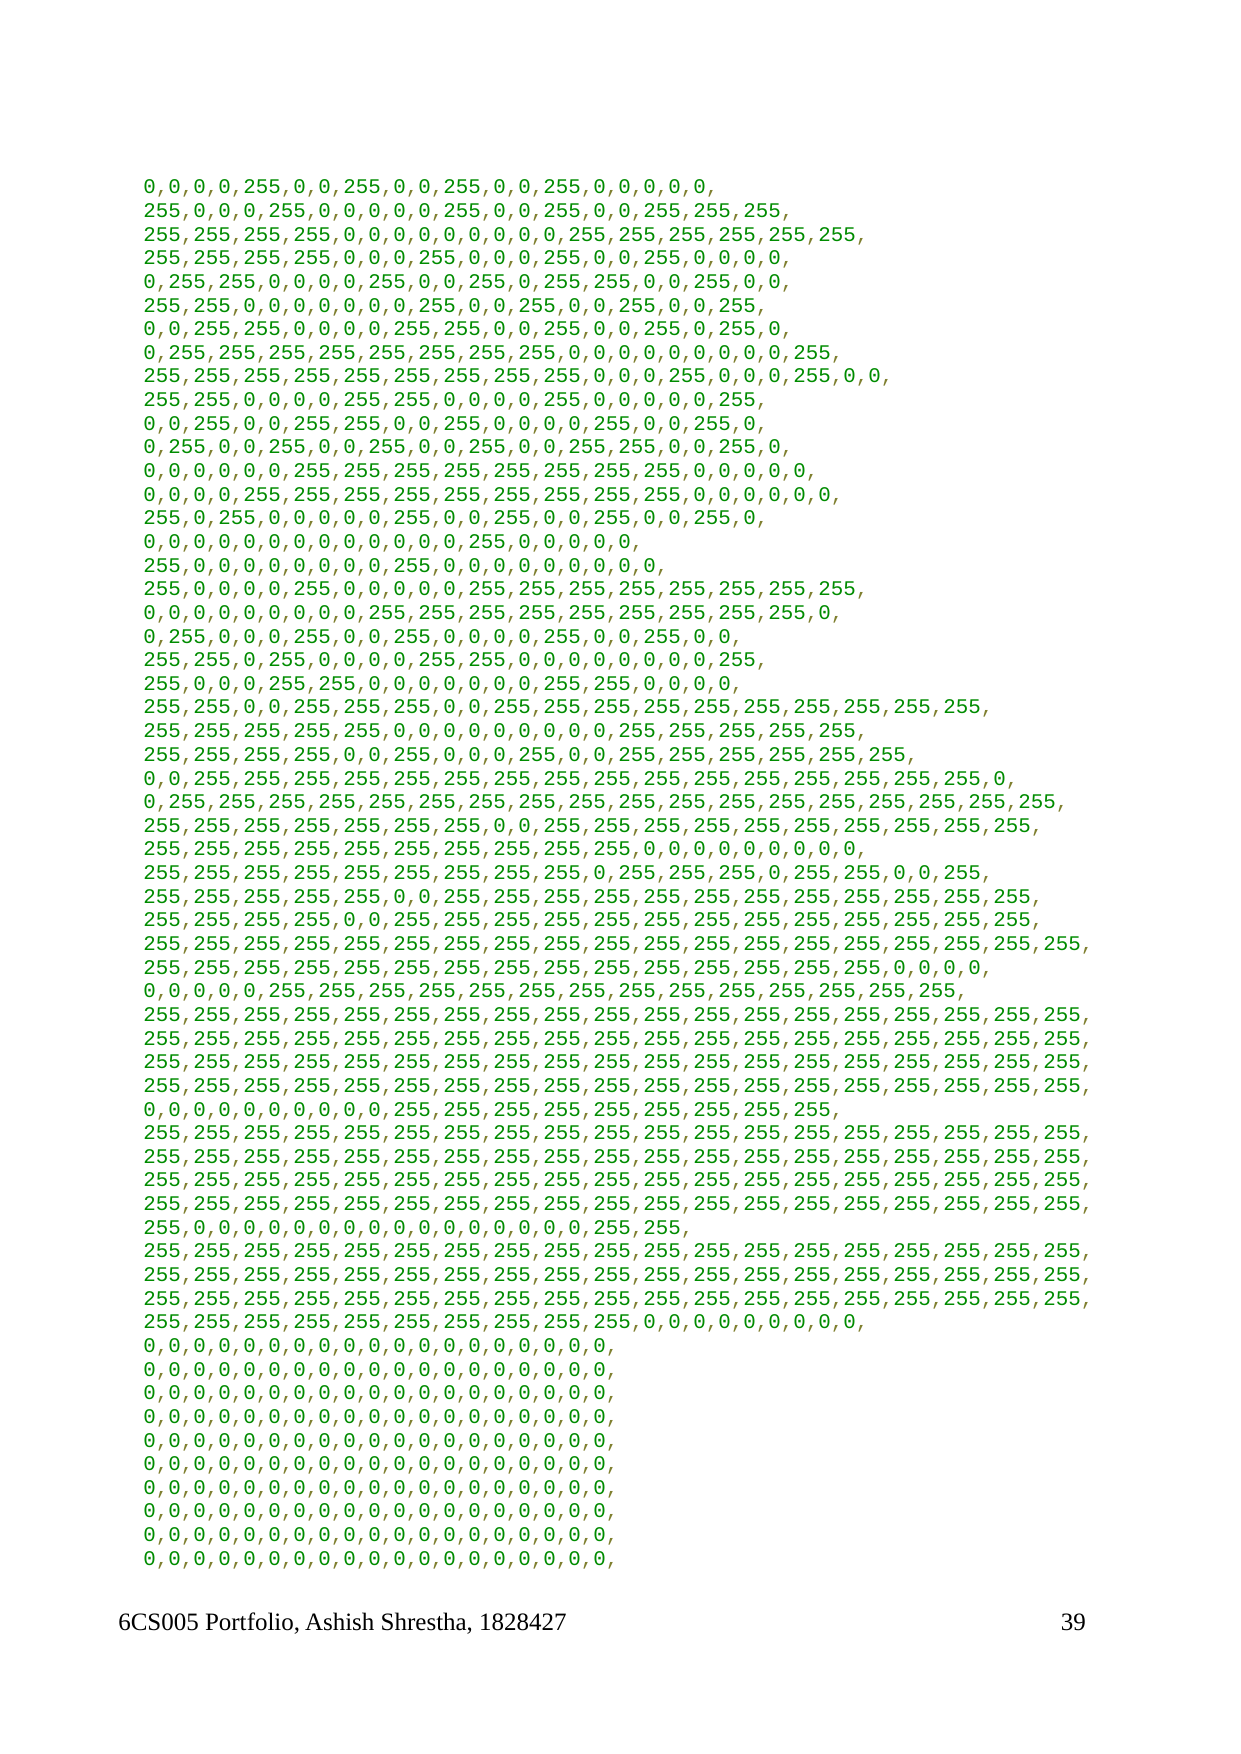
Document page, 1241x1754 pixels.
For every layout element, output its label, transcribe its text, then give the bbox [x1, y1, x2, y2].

text 0,0,255,0,0,255,255,0,0,255,0,0,0,0,255,0,0,255,0, [118, 413, 1122, 436]
text 255,255,255,255,255,255,255,255,255,255,255,255,255,255,255,255,255,255,255, [118, 1240, 1122, 1264]
text 255,255,0,255,0,0,0,0,255,255,0,0,0,0,0,0,0,0,255, [118, 649, 1122, 673]
text 255,255,0,0,255,255,255,0,0,255,255,255,255,255,255,255,255,255,255, [118, 697, 1122, 720]
text 0,0,0,0,0,0,0,0,0,0,0,0,0,0,0,0,0,0,0, [118, 1477, 1122, 1501]
text 255,255,255,255,255,255,255,255,255,255,255,255,255,255,255,255,255,255,255, [118, 1004, 1122, 1028]
text 0,0,0,0,255,255,255,255,255,255,255,255,255,0,0,0,0,0,0, [118, 484, 1122, 507]
text 0,0,0,0,0,0,0,0,0,0,0,0,0,0,0,0,0,0,0, [118, 1335, 1122, 1359]
text 255,255,255,255,255,255,255,255,255,255,255,255,255,255,255,255,255,255,255, [118, 1193, 1122, 1217]
text 0,0,0,0,0,0,255,255,255,255,255,255,255,255,0,0,0,0,0, [118, 460, 1122, 484]
text 255,0,0,0,255,0,0,0,0,0,255,0,0,255,0,0,255,255,255, [118, 200, 1122, 224]
text 0,255,255,0,0,0,0,255,0,0,255,0,255,255,0,0,255,0,0, [118, 271, 1122, 294]
text 255,255,0,0,0,0,0,0,0,255,0,0,255,0,0,255,0,0,255, [118, 294, 1122, 318]
text 0,0,0,0,0,0,0,0,0,0,0,0,0,0,0,0,0,0,0, [118, 1524, 1122, 1548]
text 0,255,255,255,255,255,255,255,255,0,0,0,0,0,0,0,0,0,255, [118, 342, 1122, 366]
text 255,255,255,255,255,255,255,255,255,255,255,255,255,255,255,255,255,255,255, [118, 1264, 1122, 1288]
text 255,255,255,255,0,0,255,255,255,255,255,255,255,255,255,255,255,255,255, [118, 909, 1122, 933]
text 0,0,0,0,0,0,0,0,0,0,0,0,0,0,0,0,0,0,0, [118, 1548, 1122, 1571]
text 0,0,0,0,0,0,0,0,0,0,0,0,0,0,0,0,0,0,0, [118, 1359, 1122, 1382]
text 255,255,255,255,255,255,255,255,255,255,255,255,255,255,255,255,255,255,255, [118, 1288, 1122, 1311]
text 255,255,255,255,255,255,255,255,255,255,255,255,255,255,255,255,255,255,255, [118, 1075, 1122, 1098]
text 0,0,255,255,0,0,0,0,255,255,0,0,255,0,0,255,0,255,0, [118, 318, 1122, 342]
text 255,255,255,255,0,0,0,0,0,0,0,0,0,255,255,255,255,255,255, [118, 224, 1122, 247]
text 0,0,0,0,0,0,0,0,0,0,0,0,0,255,0,0,0,0,0, [118, 531, 1122, 555]
text 0,255,0,0,0,255,0,0,255,0,0,0,0,255,0,0,255,0,0, [118, 626, 1122, 649]
text 255,255,255,255,255,255,255,255,255,0,255,255,255,0,255,255,0,0,255, [118, 862, 1122, 886]
text 255,255,255,255,255,255,255,255,255,0,0,0,255,0,0,0,255,0,0, [118, 366, 1122, 389]
text 255,255,255,255,255,0,0,255,255,255,255,255,255,255,255,255,255,255,255, [118, 886, 1122, 909]
text 255,0,255,0,0,0,0,0,255,0,0,255,0,0,255,0,0,255,0, [118, 507, 1122, 531]
text 0,255,0,0,255,0,0,255,0,0,255,0,0,255,255,0,0,255,0, [118, 436, 1122, 460]
text 255,0,0,0,0,255,0,0,0,0,0,255,255,255,255,255,255,255,255, [118, 578, 1122, 602]
text 255,255,255,255,255,255,255,255,255,255,0,0,0,0,0,0,0,0,0, [118, 1311, 1122, 1335]
text 255,255,255,255,255,255,255,255,255,255,255,255,255,255,255,0,0,0,0, [118, 957, 1122, 980]
text 255,255,255,255,255,255,255,255,255,255,255,255,255,255,255,255,255,255,255, [118, 933, 1122, 957]
text 0,0,255,255,255,255,255,255,255,255,255,255,255,255,255,255,255,255,0, [118, 767, 1122, 791]
text 255,0,0,0,0,0,0,0,0,0,0,0,0,0,0,0,0,255,255, [118, 1217, 1122, 1240]
text 255,255,0,0,0,0,255,255,0,0,0,0,255,0,0,0,0,0,255, [118, 389, 1122, 413]
text 0,255,255,255,255,255,255,255,255,255,255,255,255,255,255,255,255,255,255, [118, 791, 1122, 815]
text 255,0,0,0,0,0,0,0,0,255,0,0,0,0,0,0,0,0,0, [118, 555, 1122, 578]
text 255,255,255,255,255,255,255,255,255,255,0,0,0,0,0,0,0,0,0, [118, 838, 1122, 862]
text 0,0,0,0,0,0,0,0,0,0,0,0,0,0,0,0,0,0,0, [118, 1453, 1122, 1477]
text 255,255,255,255,255,255,255,0,0,255,255,255,255,255,255,255,255,255,255, [118, 815, 1122, 838]
text 255,255,255,255,255,255,255,255,255,255,255,255,255,255,255,255,255,255,255, [118, 1122, 1122, 1146]
text 255,255,255,255,255,0,0,0,0,0,0,0,0,0,255,255,255,255,255, [118, 720, 1122, 744]
text 255,255,255,255,255,255,255,255,255,255,255,255,255,255,255,255,255,255,255, [118, 1146, 1122, 1169]
text 255,255,255,255,0,0,255,0,0,0,255,0,0,255,255,255,255,255,255, [118, 744, 1122, 767]
text 255,255,255,255,0,0,0,255,0,0,0,255,0,0,255,0,0,0,0, [118, 247, 1122, 271]
text 255,255,255,255,255,255,255,255,255,255,255,255,255,255,255,255,255,255,255, [118, 1051, 1122, 1075]
text 255,255,255,255,255,255,255,255,255,255,255,255,255,255,255,255,255,255,255, [118, 1169, 1122, 1193]
text 0,0,0,0,0,0,0,0,0,0,0,0,0,0,0,0,0,0,0, [118, 1429, 1122, 1453]
text 0,0,0,0,0,0,0,0,0,0,0,0,0,0,0,0,0,0,0, [118, 1406, 1122, 1429]
text 0,0,0,0,255,0,0,255,0,0,255,0,0,255,0,0,0,0,0, [118, 176, 1122, 200]
text 0,0,0,0,0,0,0,0,0,255,255,255,255,255,255,255,255,255,0, [118, 602, 1122, 626]
text 0,0,0,0,0,0,0,0,0,0,255,255,255,255,255,255,255,255,255, [118, 1098, 1122, 1122]
text 0,0,0,0,0,0,0,0,0,0,0,0,0,0,0,0,0,0,0, [118, 1501, 1122, 1524]
text 0,0,0,0,0,0,0,0,0,0,0,0,0,0,0,0,0,0,0, [118, 1382, 1122, 1406]
text 255,255,255,255,255,255,255,255,255,255,255,255,255,255,255,255,255,255,255, [118, 1028, 1122, 1051]
text 255,0,0,0,255,255,0,0,0,0,0,0,0,255,255,0,0,0,0, [118, 673, 1122, 697]
text 0,0,0,0,0,255,255,255,255,255,255,255,255,255,255,255,255,255,255, [118, 980, 1122, 1004]
